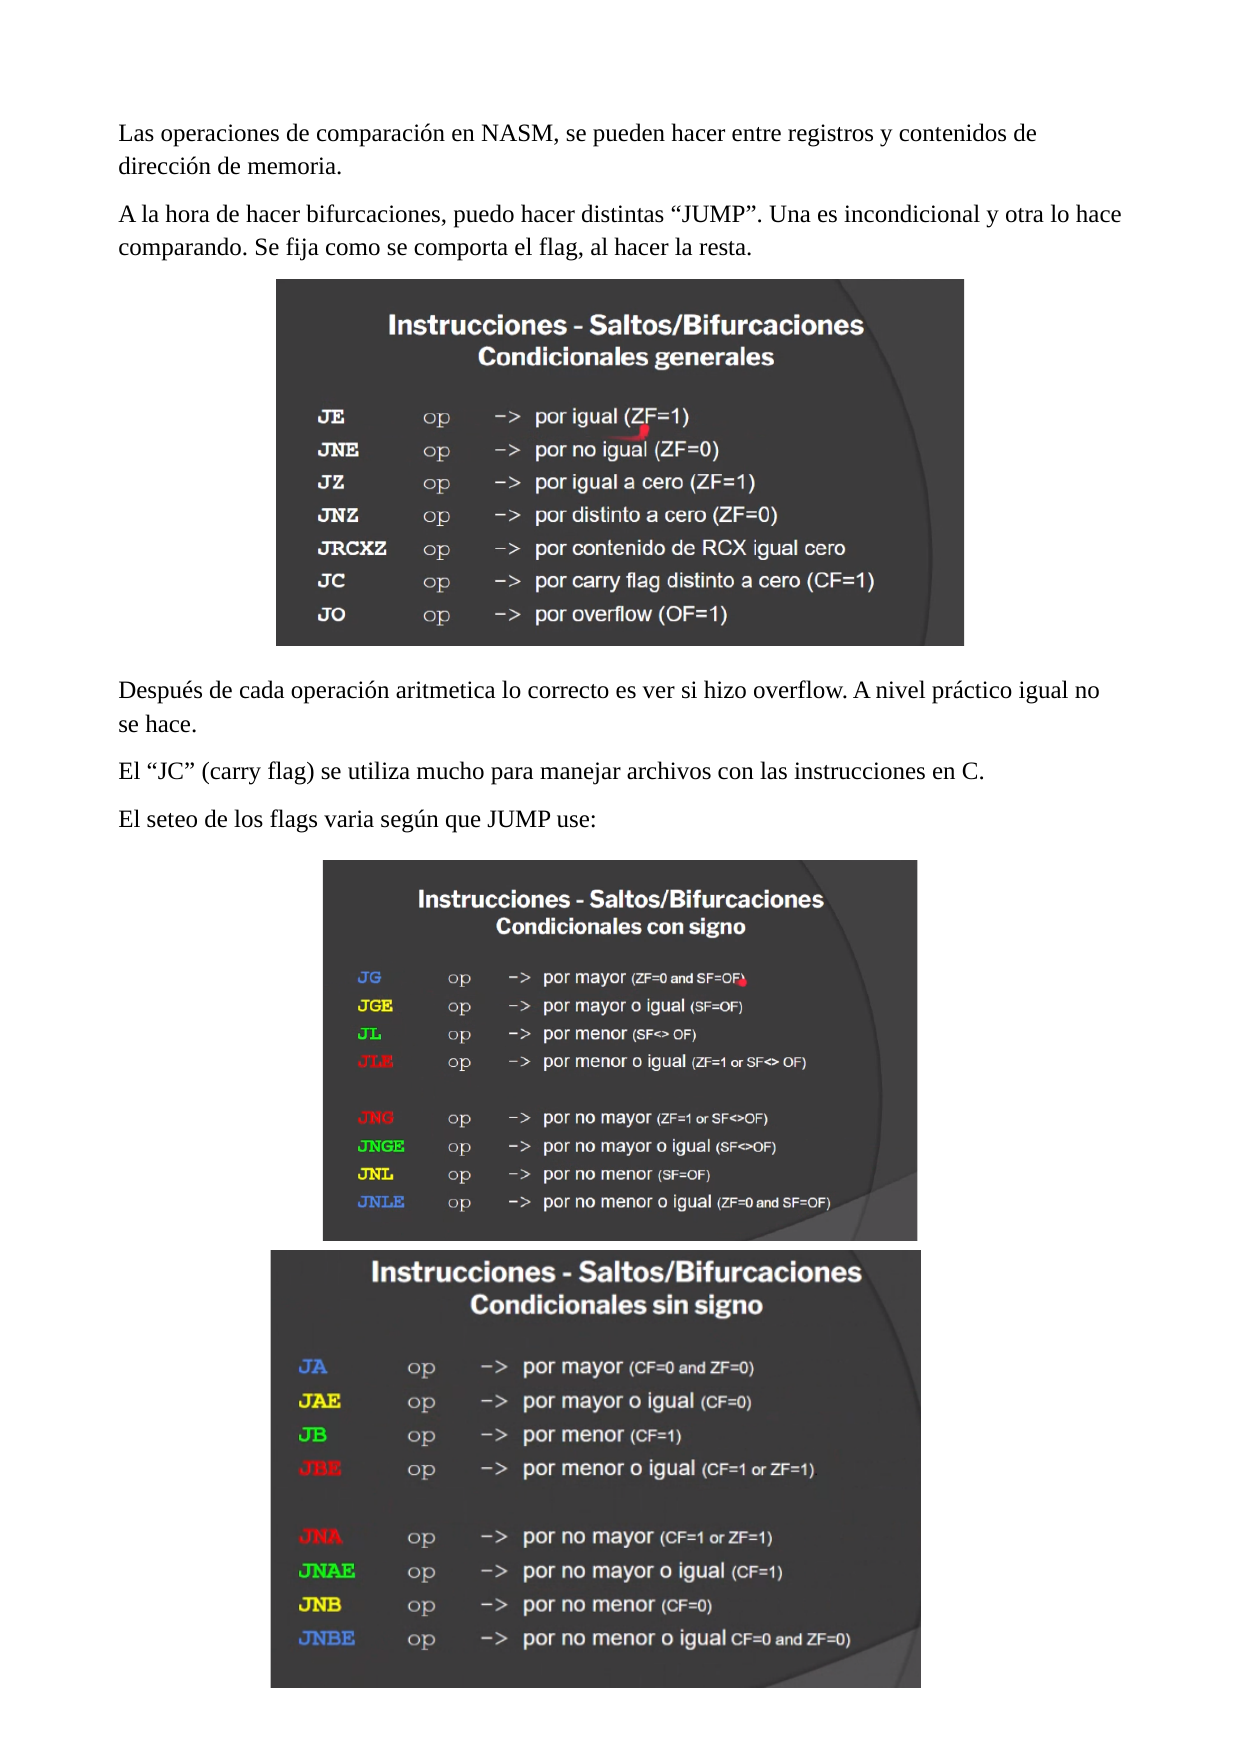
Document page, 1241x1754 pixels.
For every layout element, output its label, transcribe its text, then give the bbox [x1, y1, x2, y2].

text El seteo de los flags varia según que JUMP use: [118, 804, 1122, 833]
text El “JC” (carry flag) se utiliza mucho para manejar archivos con las instrucciones en C. [118, 756, 1122, 785]
text Después de cada operación aritmetica lo correcto es ver si hizo overflow. A nivel práctico igual no se hace. [118, 279, 1122, 737]
text [918, 899, 1122, 1225]
text [118, 899, 322, 1225]
text A la hora de hacer bifurcaciones, puedo hacer distintas “JUMP”. Una es incondicional y otra lo hace comparando. Se fija como se comporta el flag, al hacer la resta. [118, 199, 1122, 261]
picture [270, 1250, 921, 1688]
picture [322, 860, 918, 1241]
picture [276, 279, 965, 646]
text Las operaciones de comparación en NASM, se pueden hacer entre registros y contenidos de dirección de memoria. [118, 118, 1122, 180]
